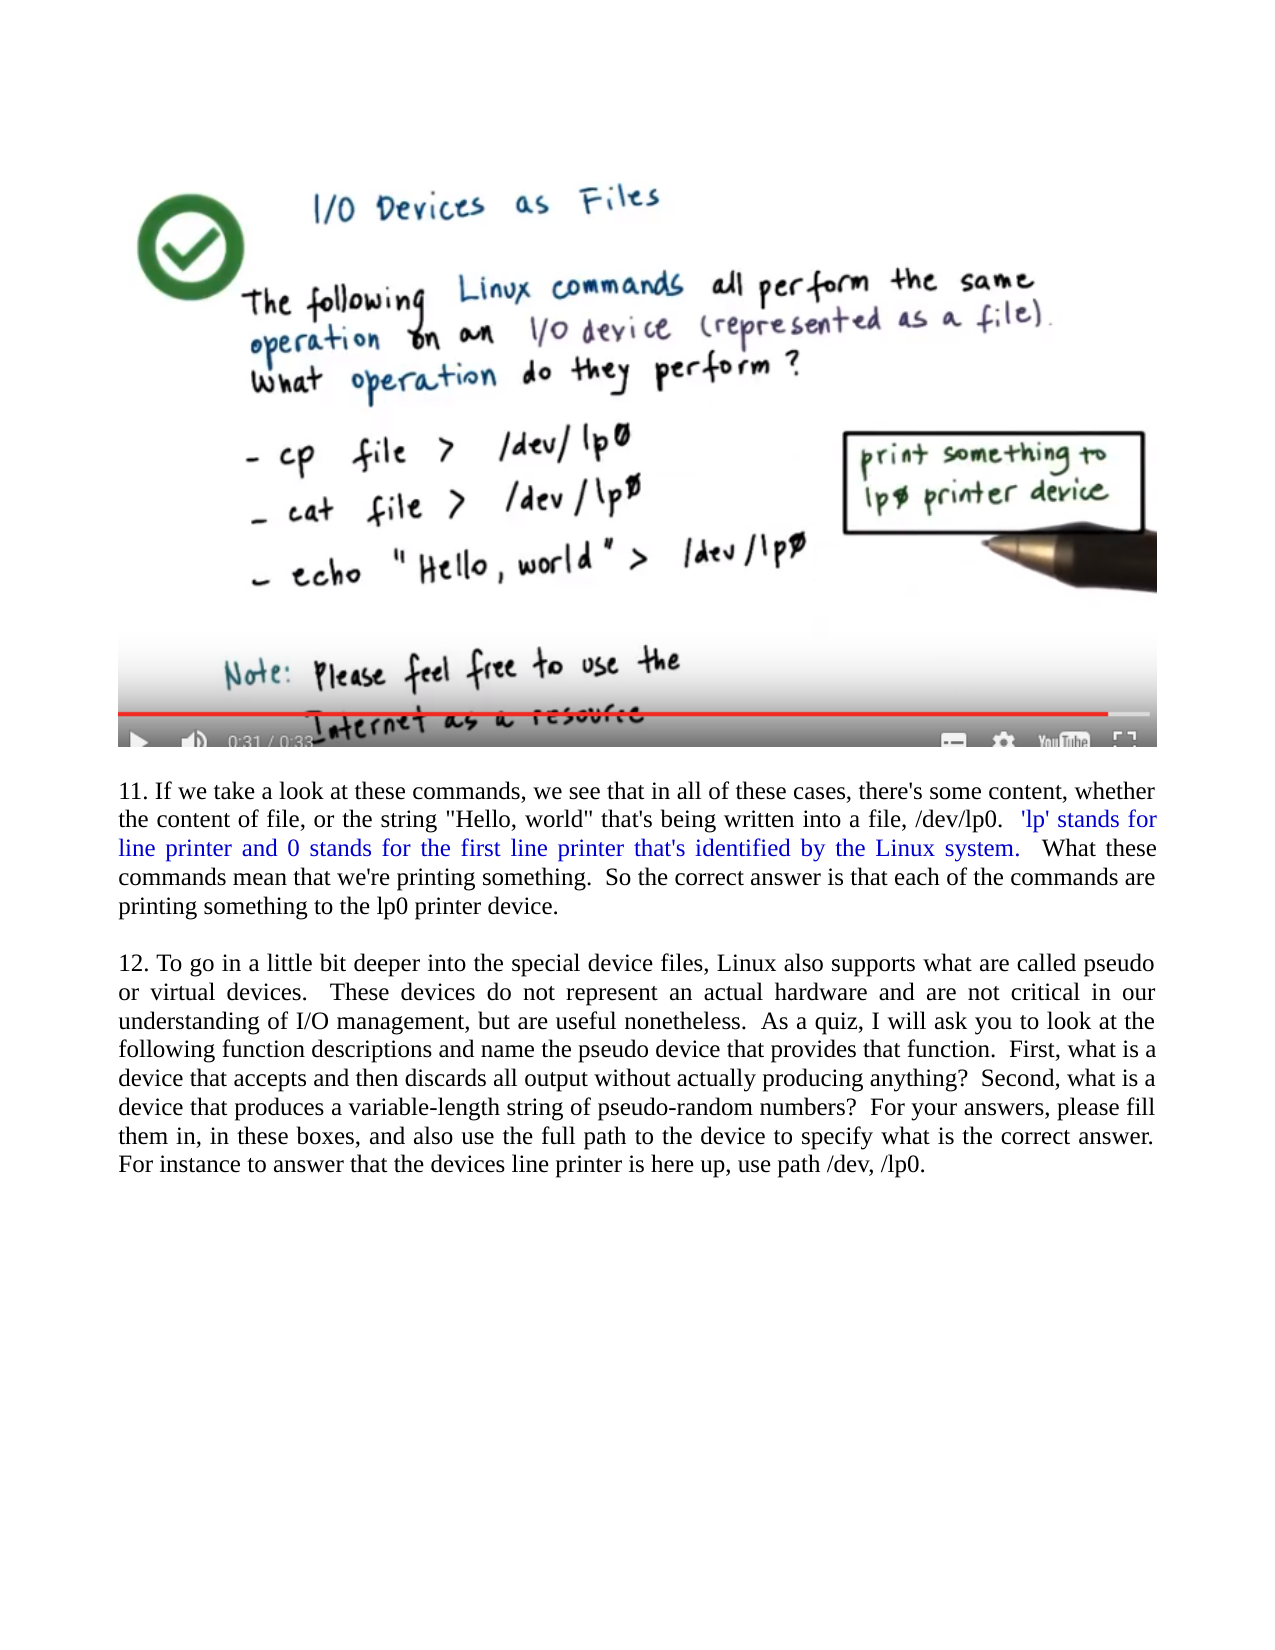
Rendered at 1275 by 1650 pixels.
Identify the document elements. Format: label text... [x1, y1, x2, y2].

picture [118, 175, 1157, 747]
text 12. To go in a little bit deeper into the special device files, Linux also supports what are called pseudo or virtual devices. These devices do not represent an actual hardware and are not critical in our understanding of I/O management, but are useful nonetheless. As a quiz, I will ask you to look at the following function descriptions and name the pseudo device that provides that function. First, what is a device that accepts and then discards all output without actually producing anything? Second, what is a device that produces a variable-length string of pseudo-random numbers? For your answers, please fill them in, in these boxes, and also use the full path to the device to specify what is the correct answer. For instance to answer that the devices line printer is here up, use path /dev, /lp0. [118, 948, 1157, 1178]
text 11. If we take a look at these commands, we see that in all of these cases, there's some content, whether the content of file, or the string "Hello, world" that's being written into a file, /dev/lp0. 'lp' stands for line printer and 0 stands for the first line printer that's identified by the Linux system. What these commands mean that we're printing something. So the correct answer is that each of the commands are printing something to the lp0 printer device. [118, 776, 1157, 919]
